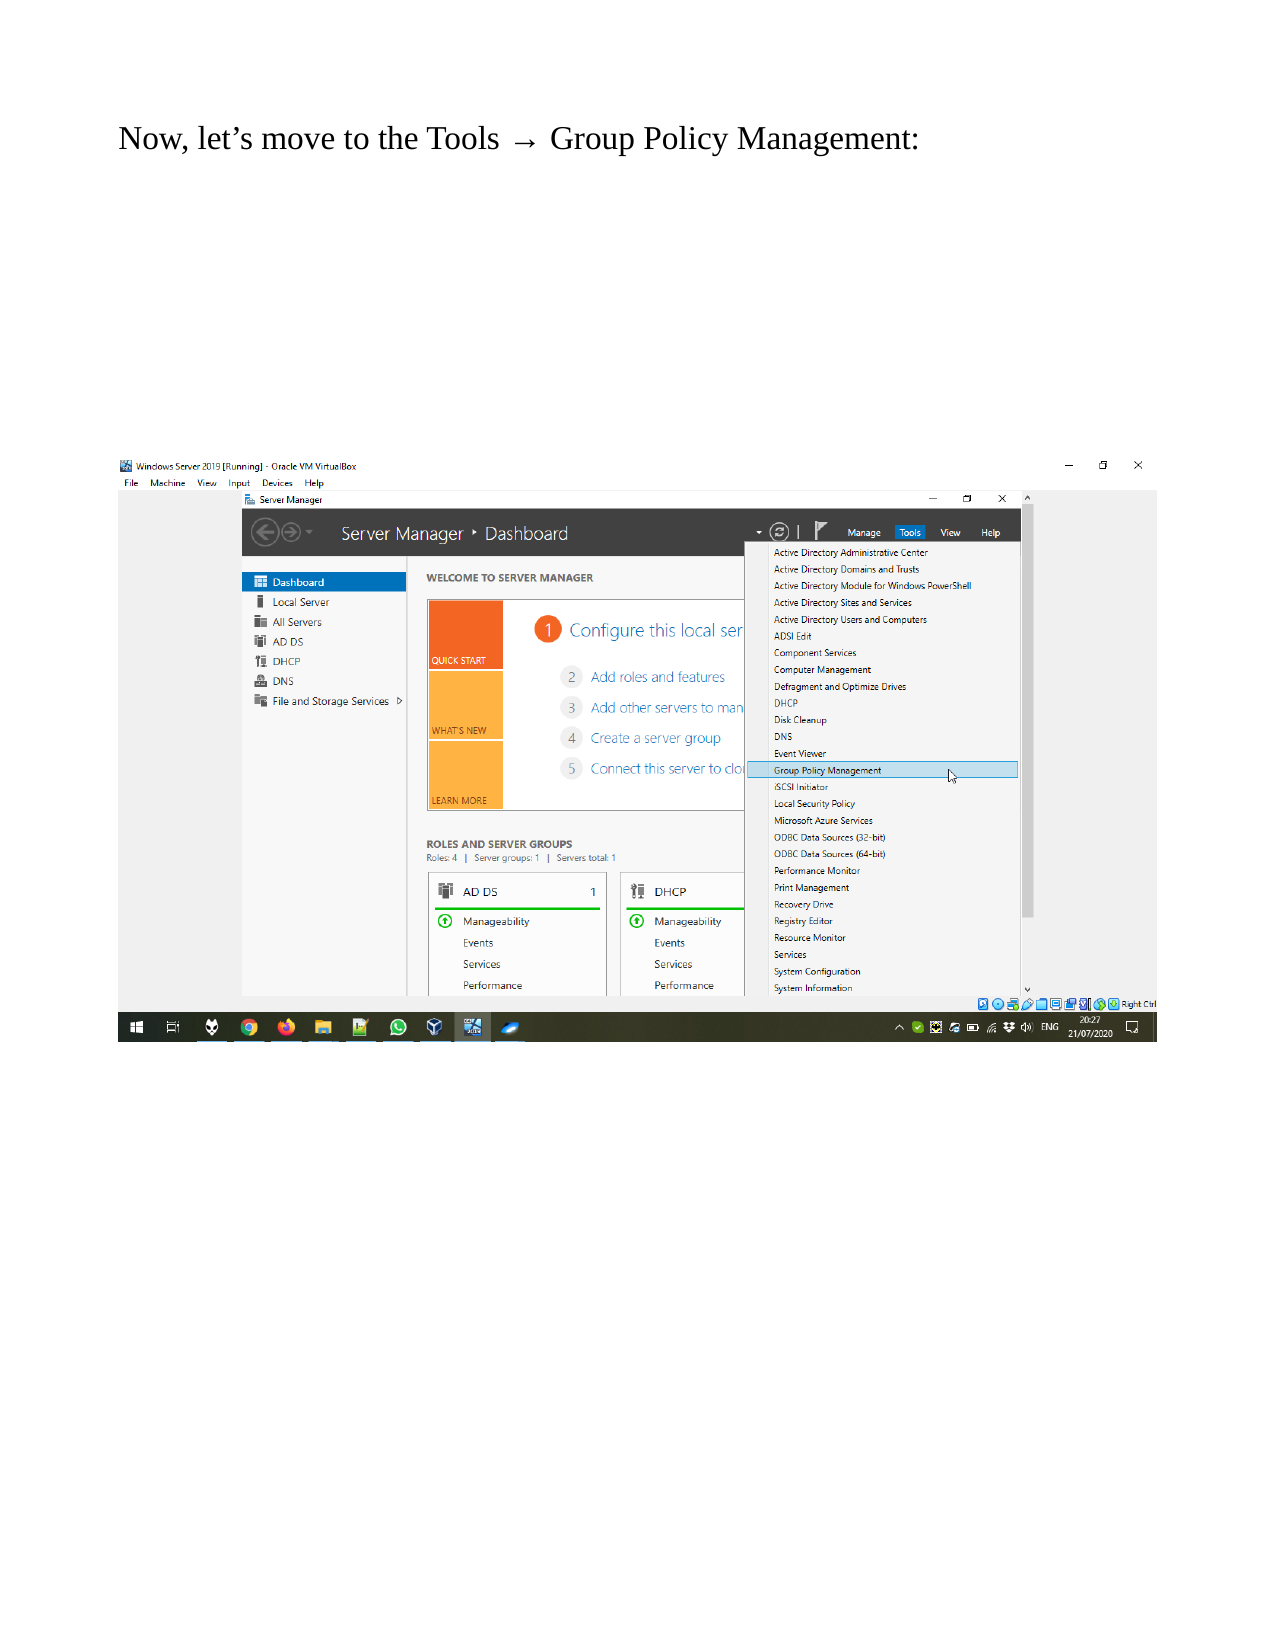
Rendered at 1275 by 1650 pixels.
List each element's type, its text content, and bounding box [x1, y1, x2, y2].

picture [118, 457, 1157, 1042]
text Now, let’s move to the Tools → Group Policy Management: [118, 118, 1157, 156]
